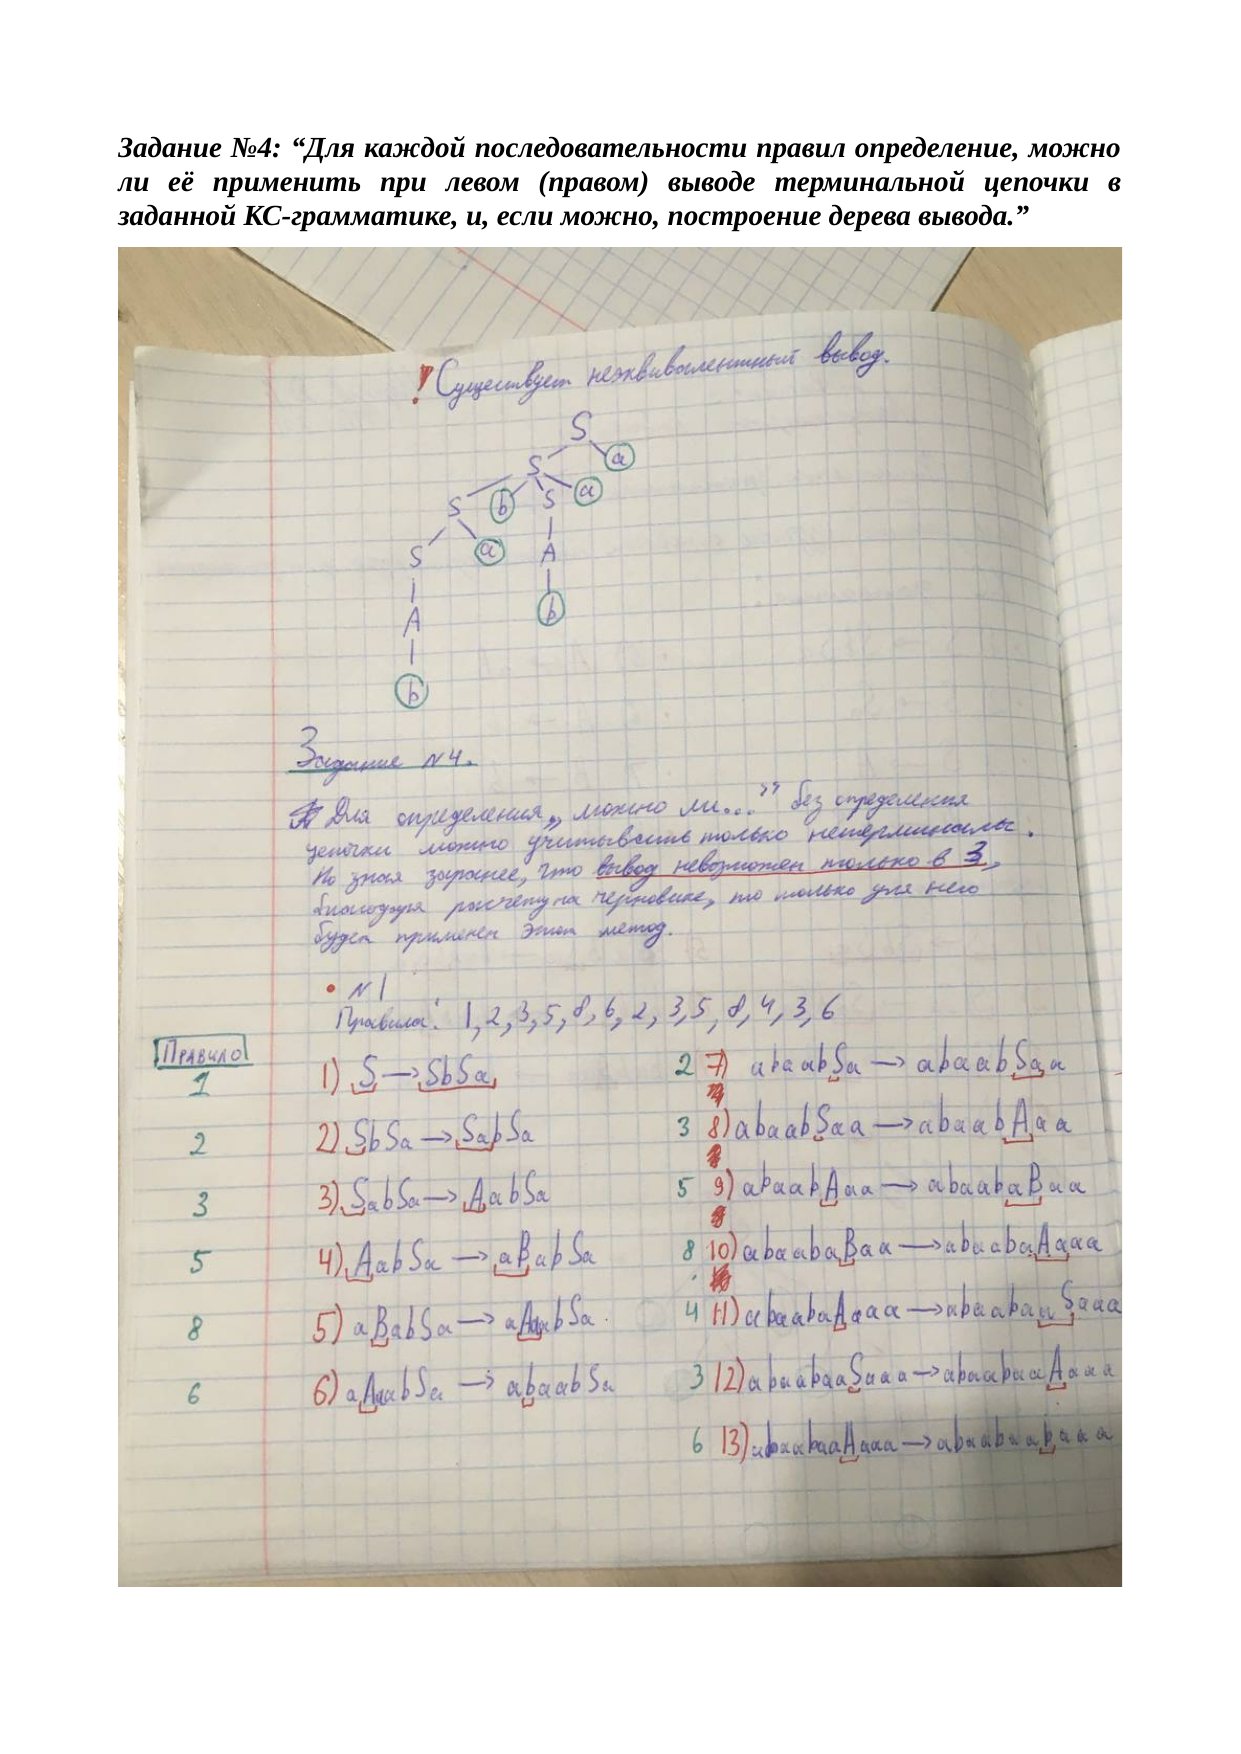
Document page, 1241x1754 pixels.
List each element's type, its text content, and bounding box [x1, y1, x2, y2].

subtitle Задание №4: “Для каждой последовательности правил определение, можно ли её применить при левом (правом) выводе терминальной цепочки в заданной КС-грамматике, и, если можно, построение дерева вывода.” [118, 131, 1122, 231]
picture [118, 247, 1123, 1587]
